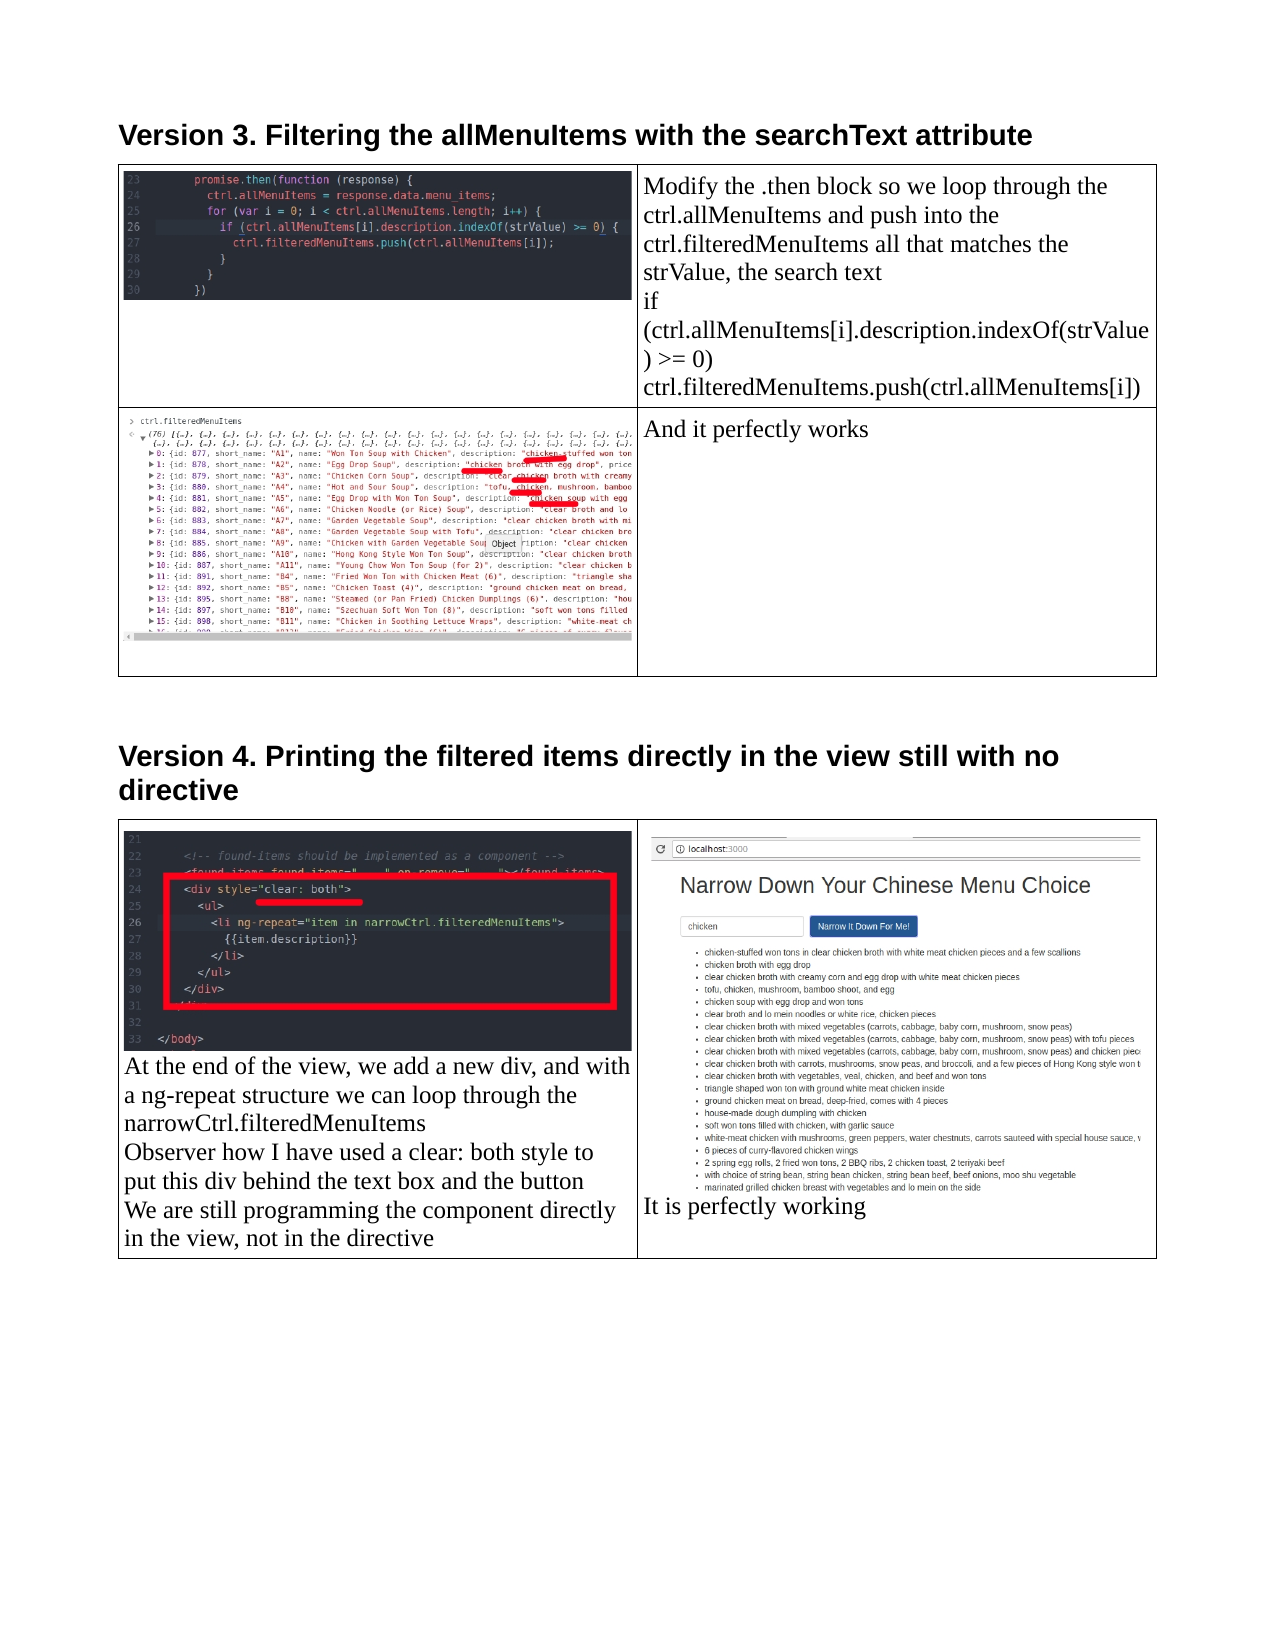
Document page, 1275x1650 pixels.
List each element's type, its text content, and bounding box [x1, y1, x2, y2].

table_header At the end of the view, we add a new div, and with a ng-repeat structure we can loop through the narrowCtrl.filteredMenuItems Observer how I have used a clear: both style to put this div behind the text box and the button We are still programming the component directly in the view, not in the directive [119, 820, 637, 1258]
picture [123, 413, 632, 641]
subtitle Version 3. Filtering the allMenuItems with the searchText attribute [118, 118, 1157, 152]
picture [651, 837, 1141, 1192]
picture [123, 171, 632, 300]
table_header It is perfectly working [638, 820, 1156, 1258]
table_cell [119, 408, 637, 676]
table_header [119, 165, 637, 407]
table_cell And it perfectly works [638, 408, 1156, 676]
picture [123, 831, 632, 1051]
subtitle Version 4. Printing the filtered items directly in the view still with no directive [118, 739, 1157, 806]
table_header Modify the .then block so we loop through the ctrl.allMenuItems and push into the ctrl.filteredMenuItems all that matches the strValue, the search text if (ctrl.allMenuItems[i].description.indexOf(strValue) >= 0) ctrl.filteredMenuItems.push(ctrl.allMenuItems[i]) [638, 165, 1156, 407]
